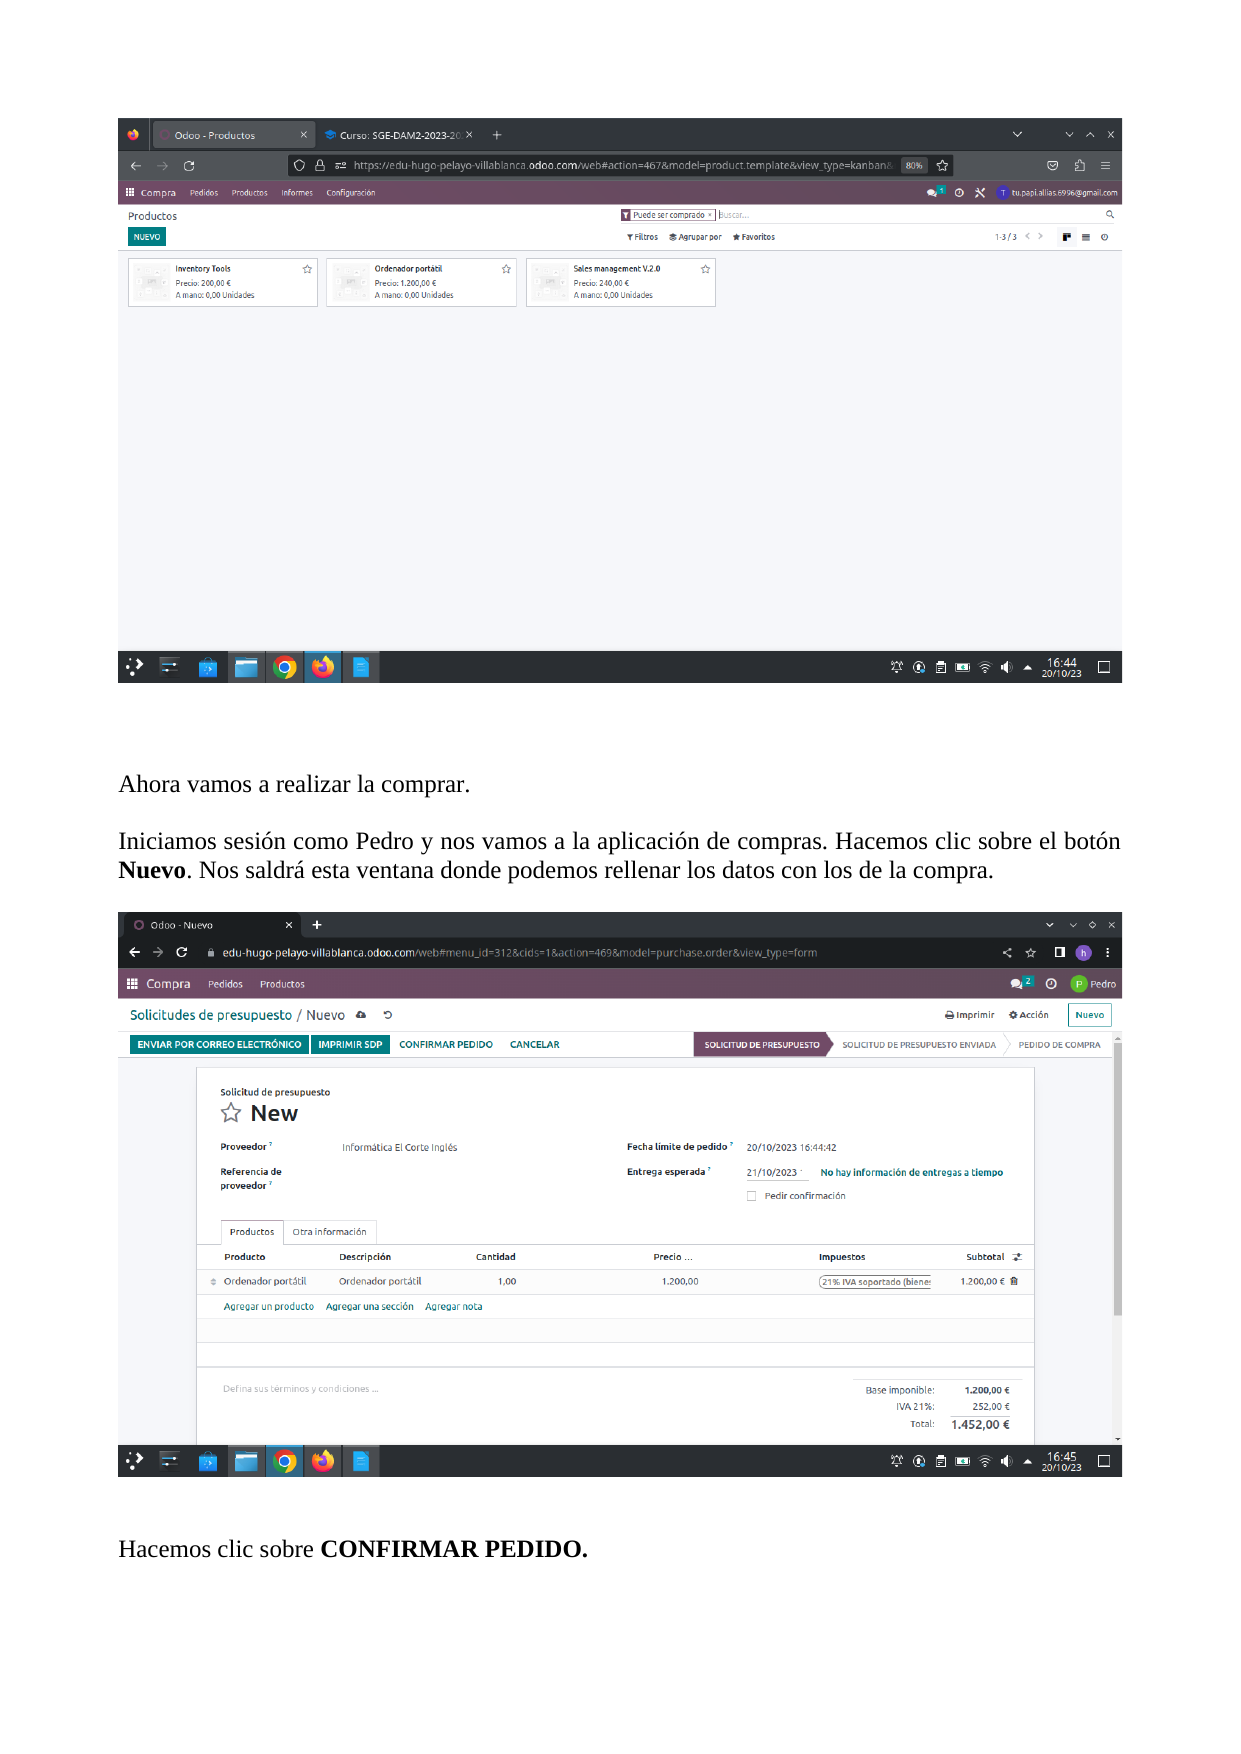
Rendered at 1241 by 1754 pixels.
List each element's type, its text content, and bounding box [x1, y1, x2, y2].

text Ahora vamos a realizar la comprar. [118, 769, 1122, 797]
text Hacemos clic sobre CONFIRMAR PEDIDO. [118, 1534, 1122, 1563]
picture [118, 118, 1123, 683]
picture [118, 912, 1123, 1477]
text Iniciamos sesión como Pedro y nos vamos a la aplicación de compras. Hacemos clic sobre el botón Nuevo. Nos saldrá esta ventana donde podemos rellenar los datos con los de la compra. [118, 826, 1122, 884]
